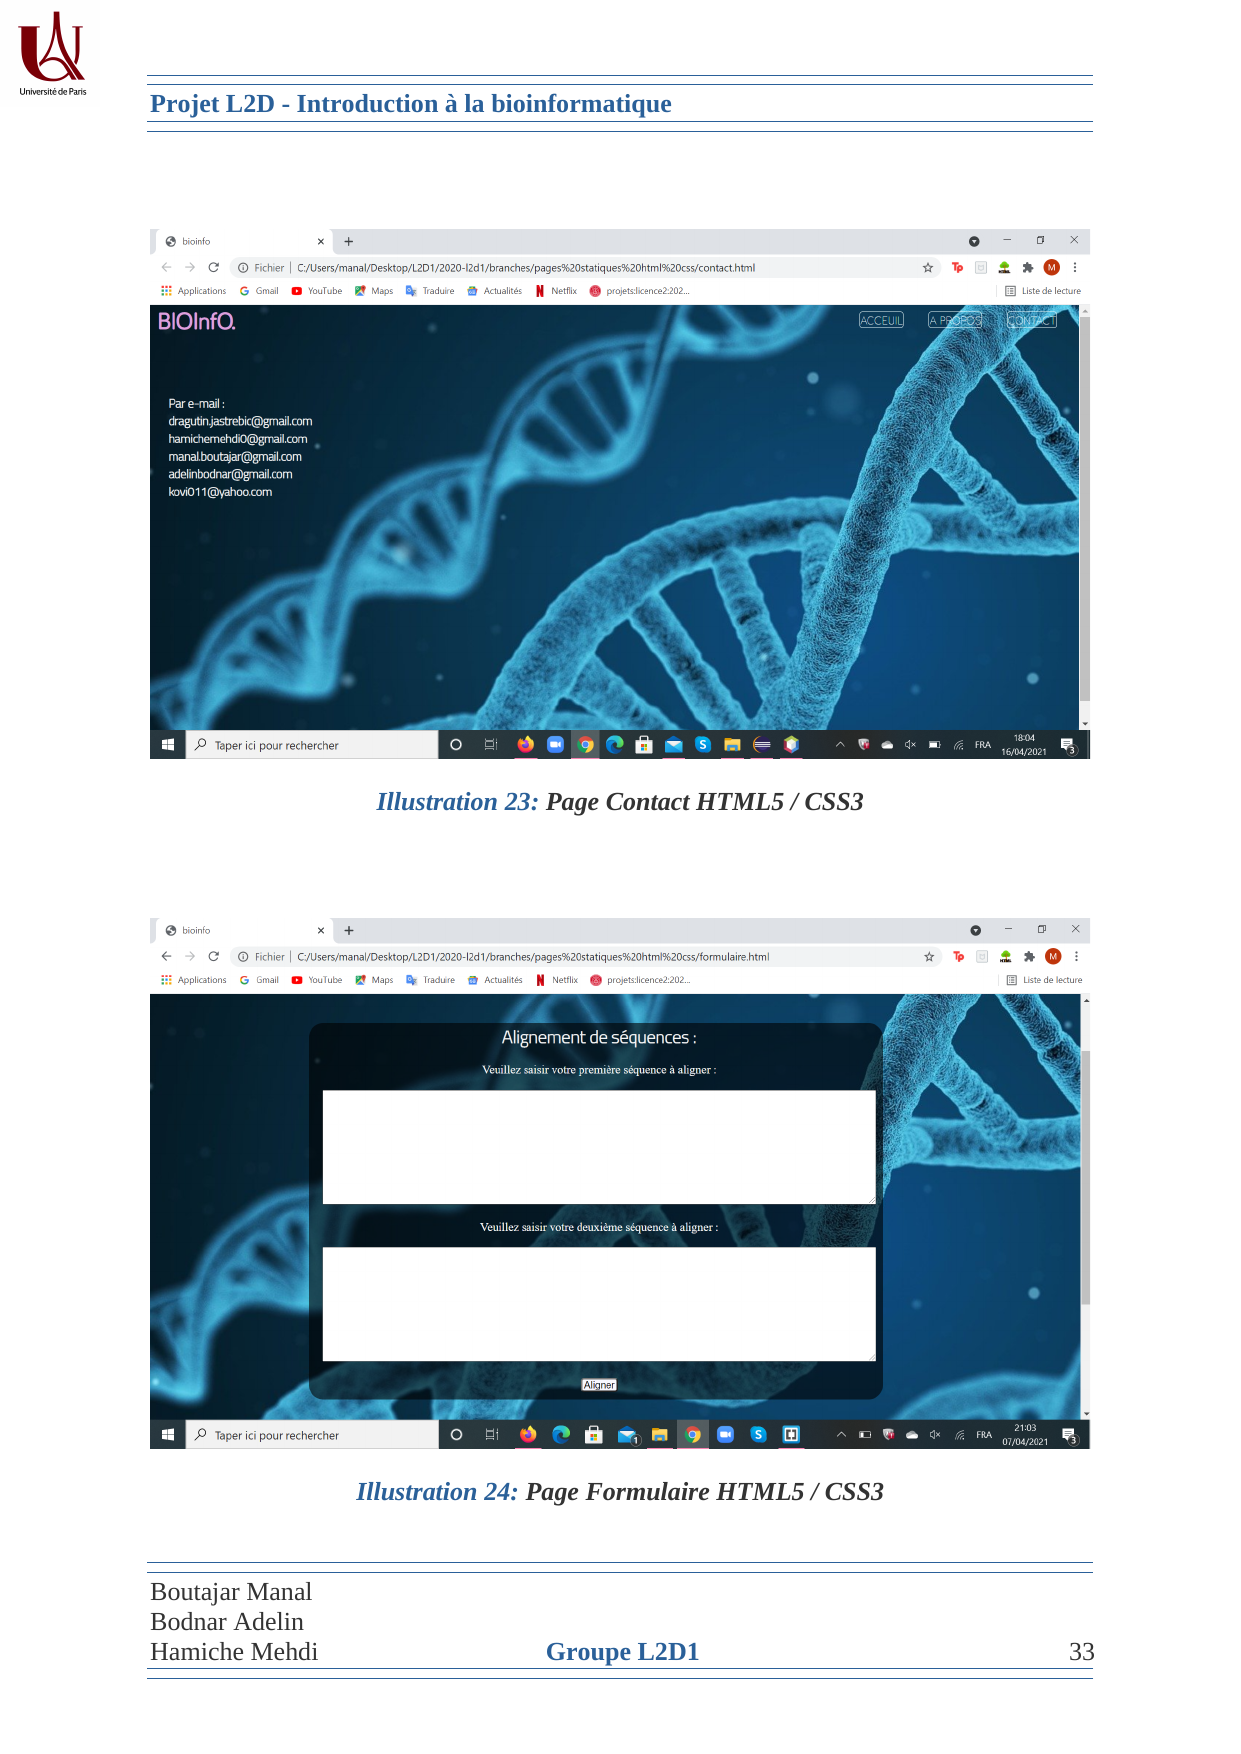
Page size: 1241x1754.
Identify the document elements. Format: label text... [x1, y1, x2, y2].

text Illustration 23: Page Contact HTML5 / CSS3 [150, 759, 1090, 816]
picture [0, 0, 101, 107]
text Illustration 24: Page Formulaire HTML5 / CSS3 [150, 1449, 1090, 1506]
picture [150, 918, 1091, 1449]
picture [150, 229, 1091, 759]
